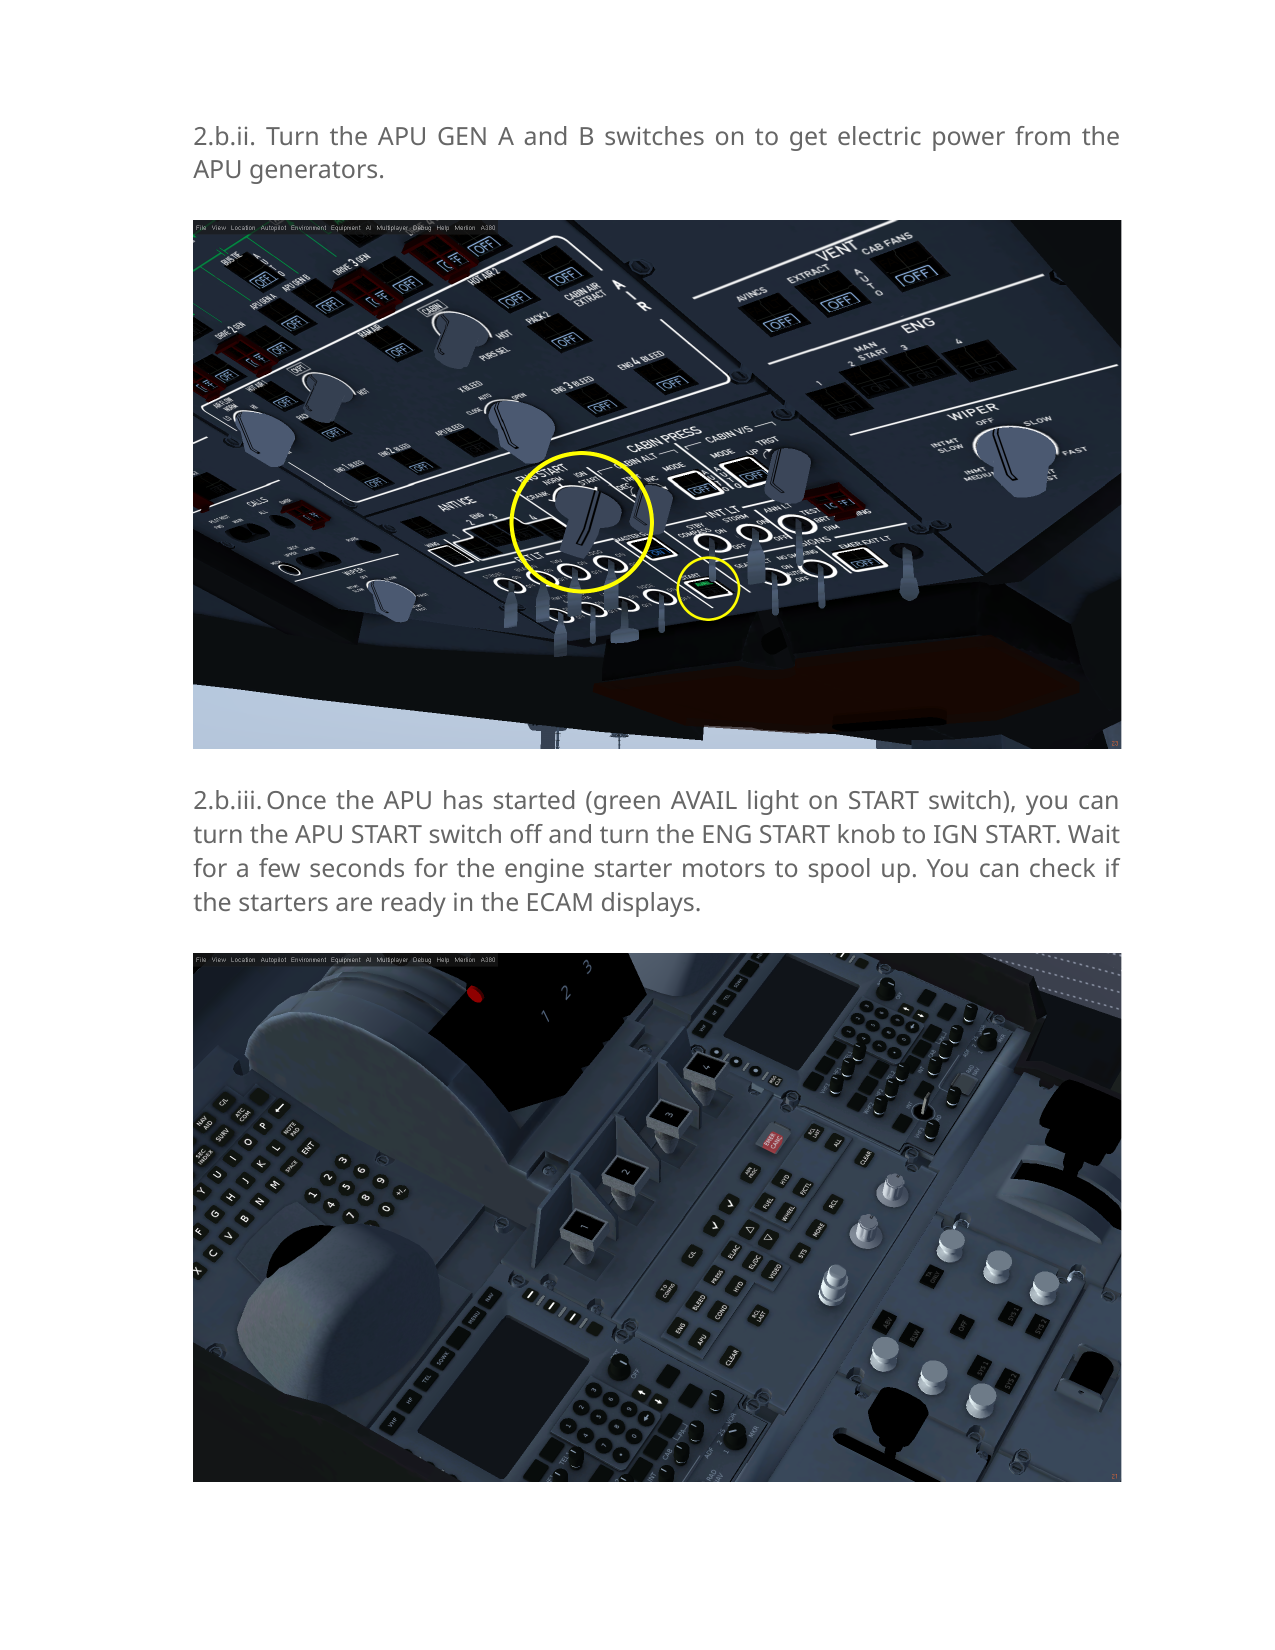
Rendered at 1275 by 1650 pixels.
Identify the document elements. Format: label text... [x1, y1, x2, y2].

picture [193, 220, 1122, 749]
text 2.b.ii. Turn the APU GEN A and B switches on to get electric power from the APU generators. [193, 118, 1121, 186]
picture [193, 953, 1122, 1482]
text 2.b.iii. Once the APU has started (green AVAIL light on START switch), you can turn the APU START switch off and turn the ENG START knob to IGN START. Wait for a few seconds for the engine starter motors to spool up. You can check if the starters are ready in the ECAM displays. [193, 783, 1121, 919]
